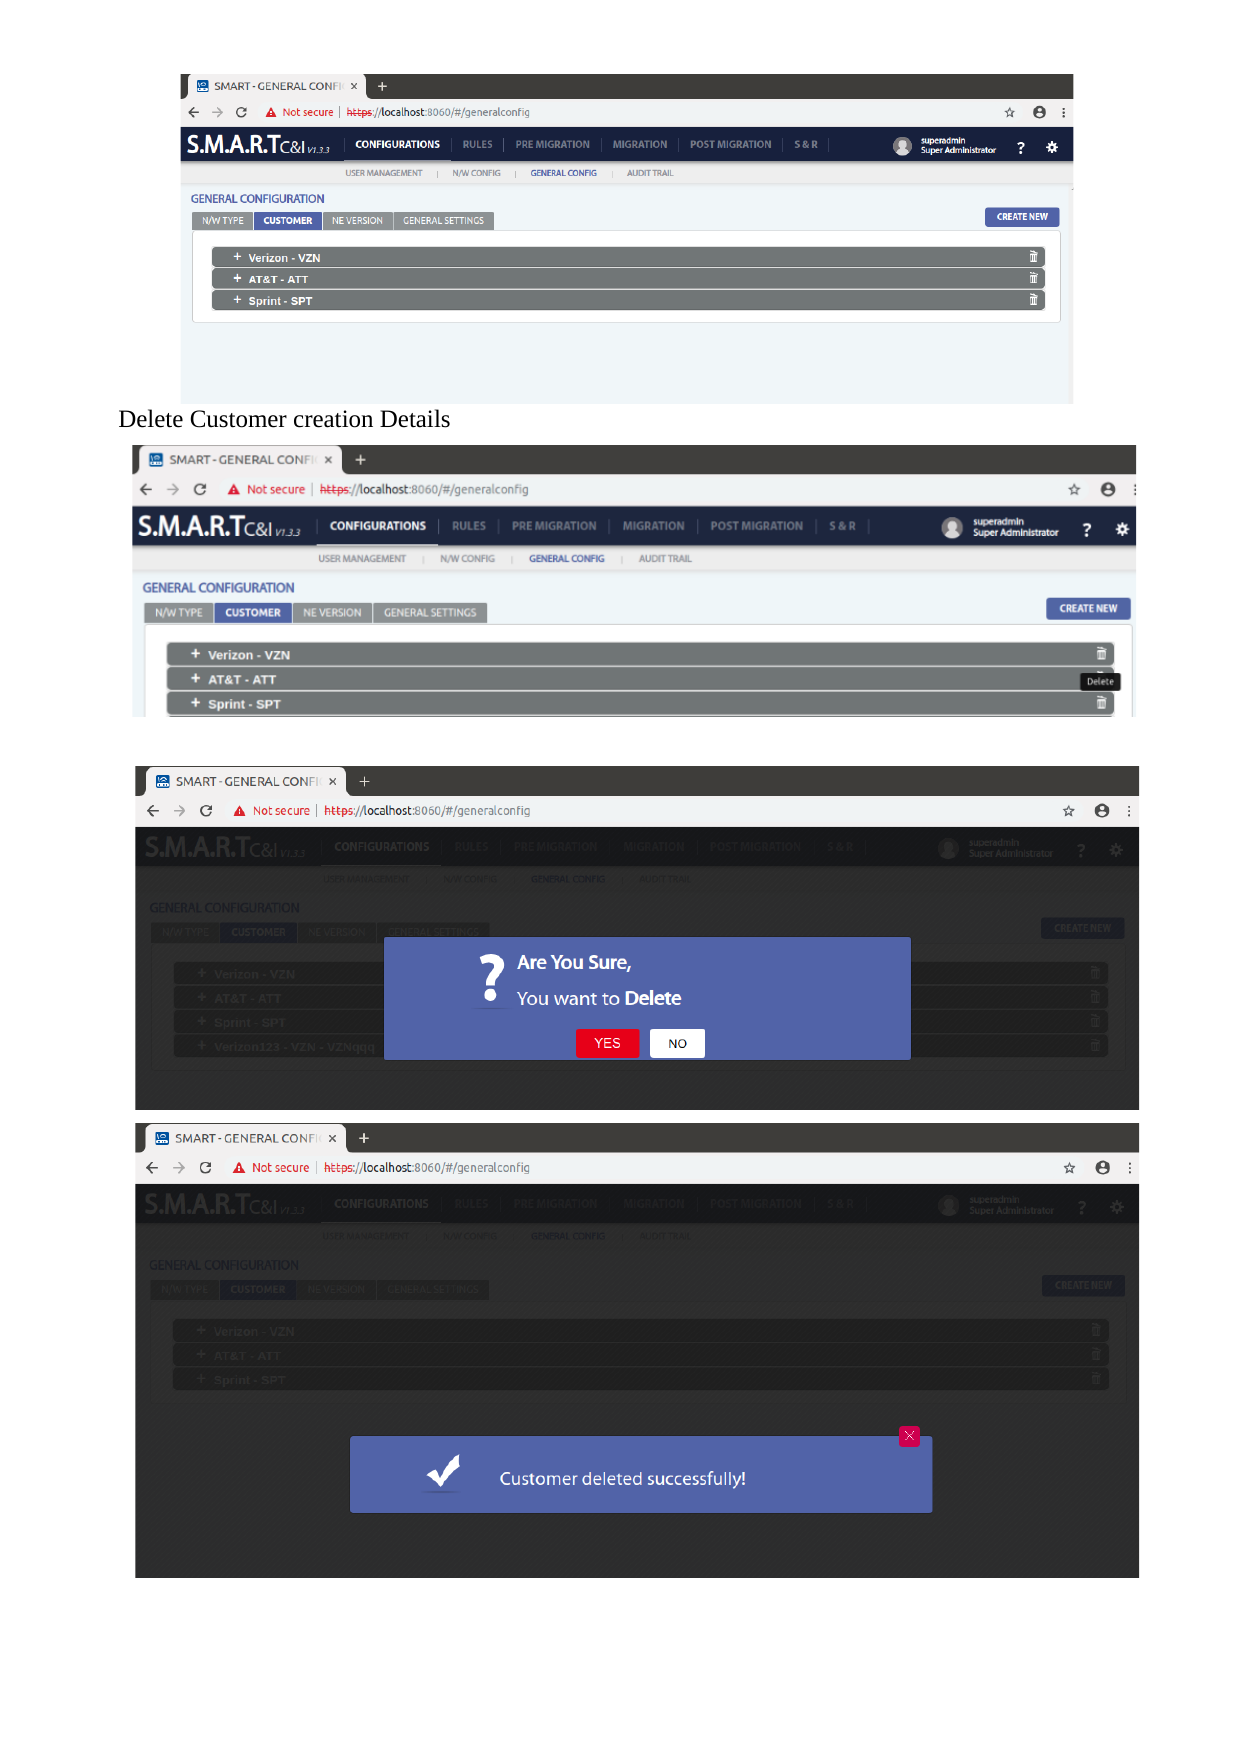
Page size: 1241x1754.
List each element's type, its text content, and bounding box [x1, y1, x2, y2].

text Delete Customer creation Details [118, 118, 1122, 432]
picture [135, 766, 1140, 1110]
picture [135, 1123, 1140, 1578]
picture [180, 74, 1074, 404]
picture [132, 445, 1137, 717]
